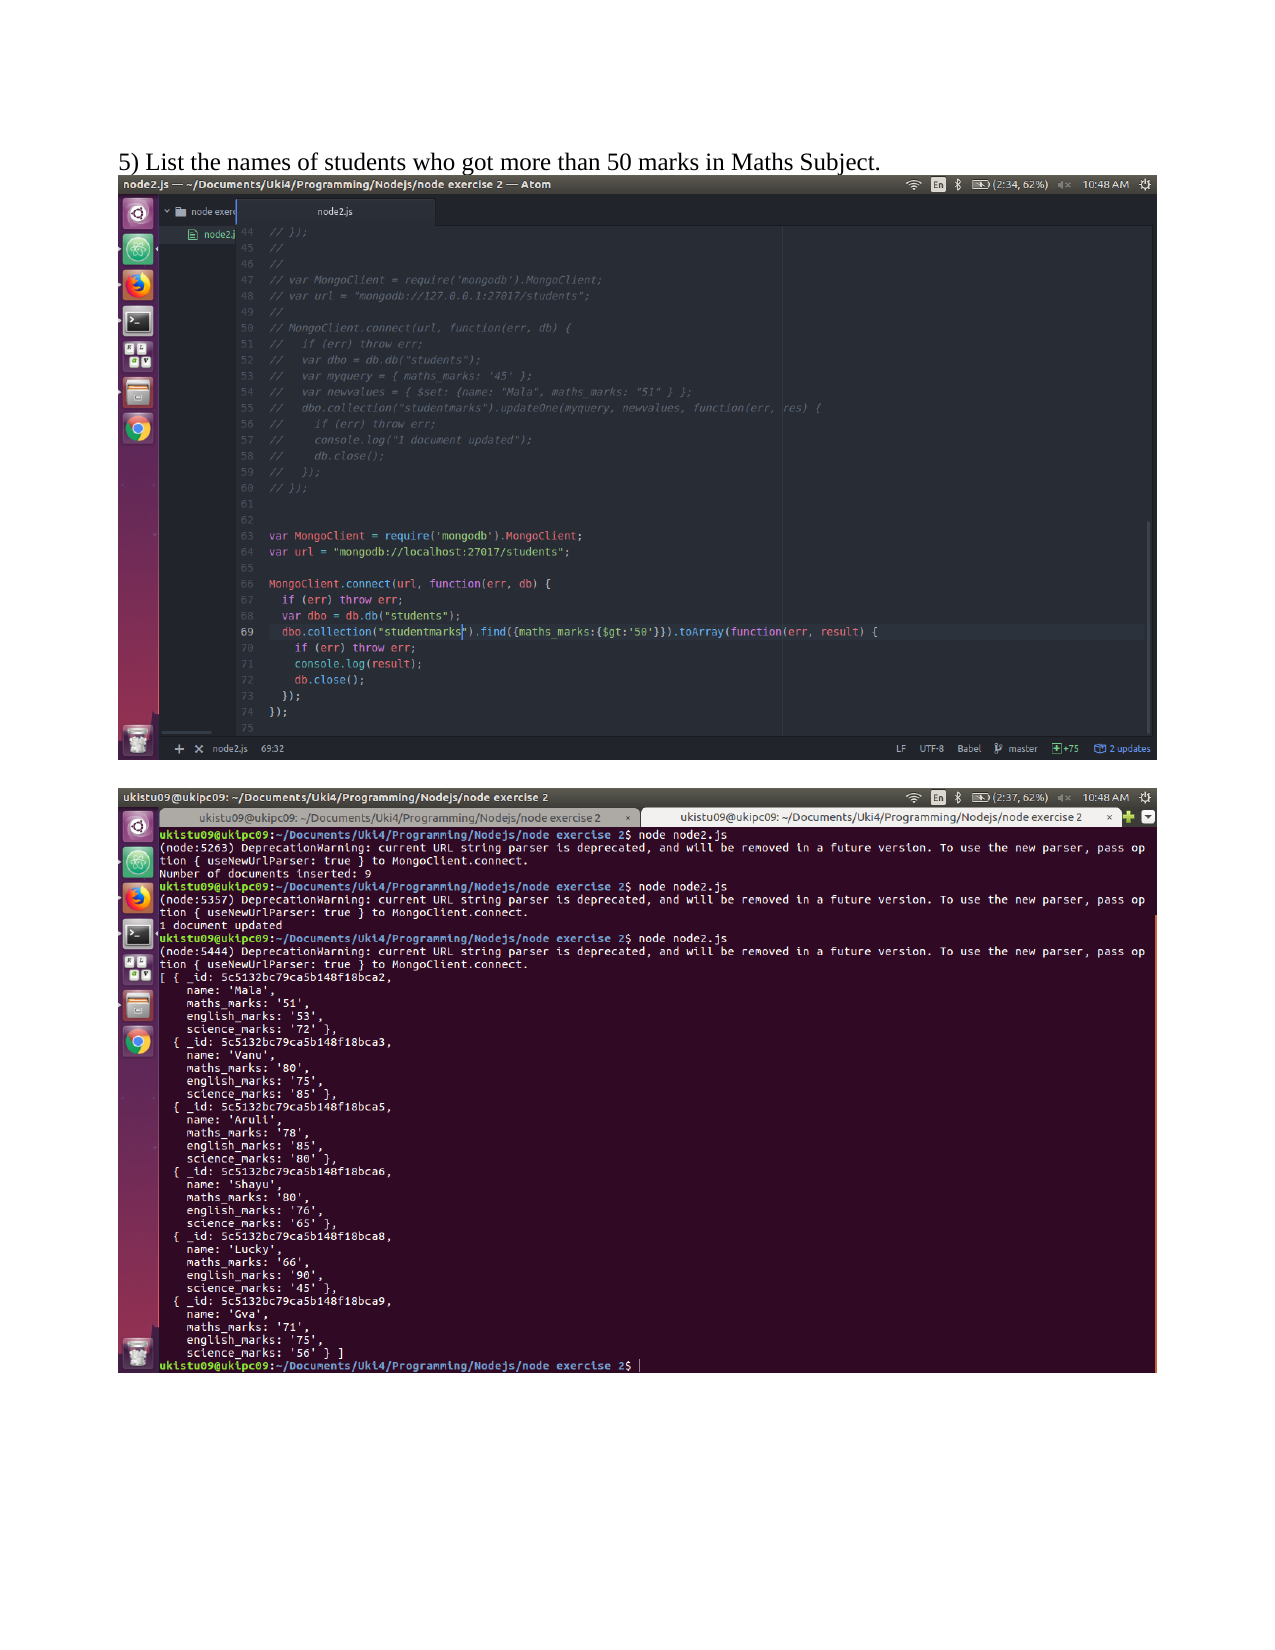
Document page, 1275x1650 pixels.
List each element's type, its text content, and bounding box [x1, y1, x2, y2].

text 5) List the names of students who got more than 50 marks in Maths Subject. [118, 147, 1157, 175]
picture [118, 788, 1157, 1373]
picture [118, 175, 1157, 760]
